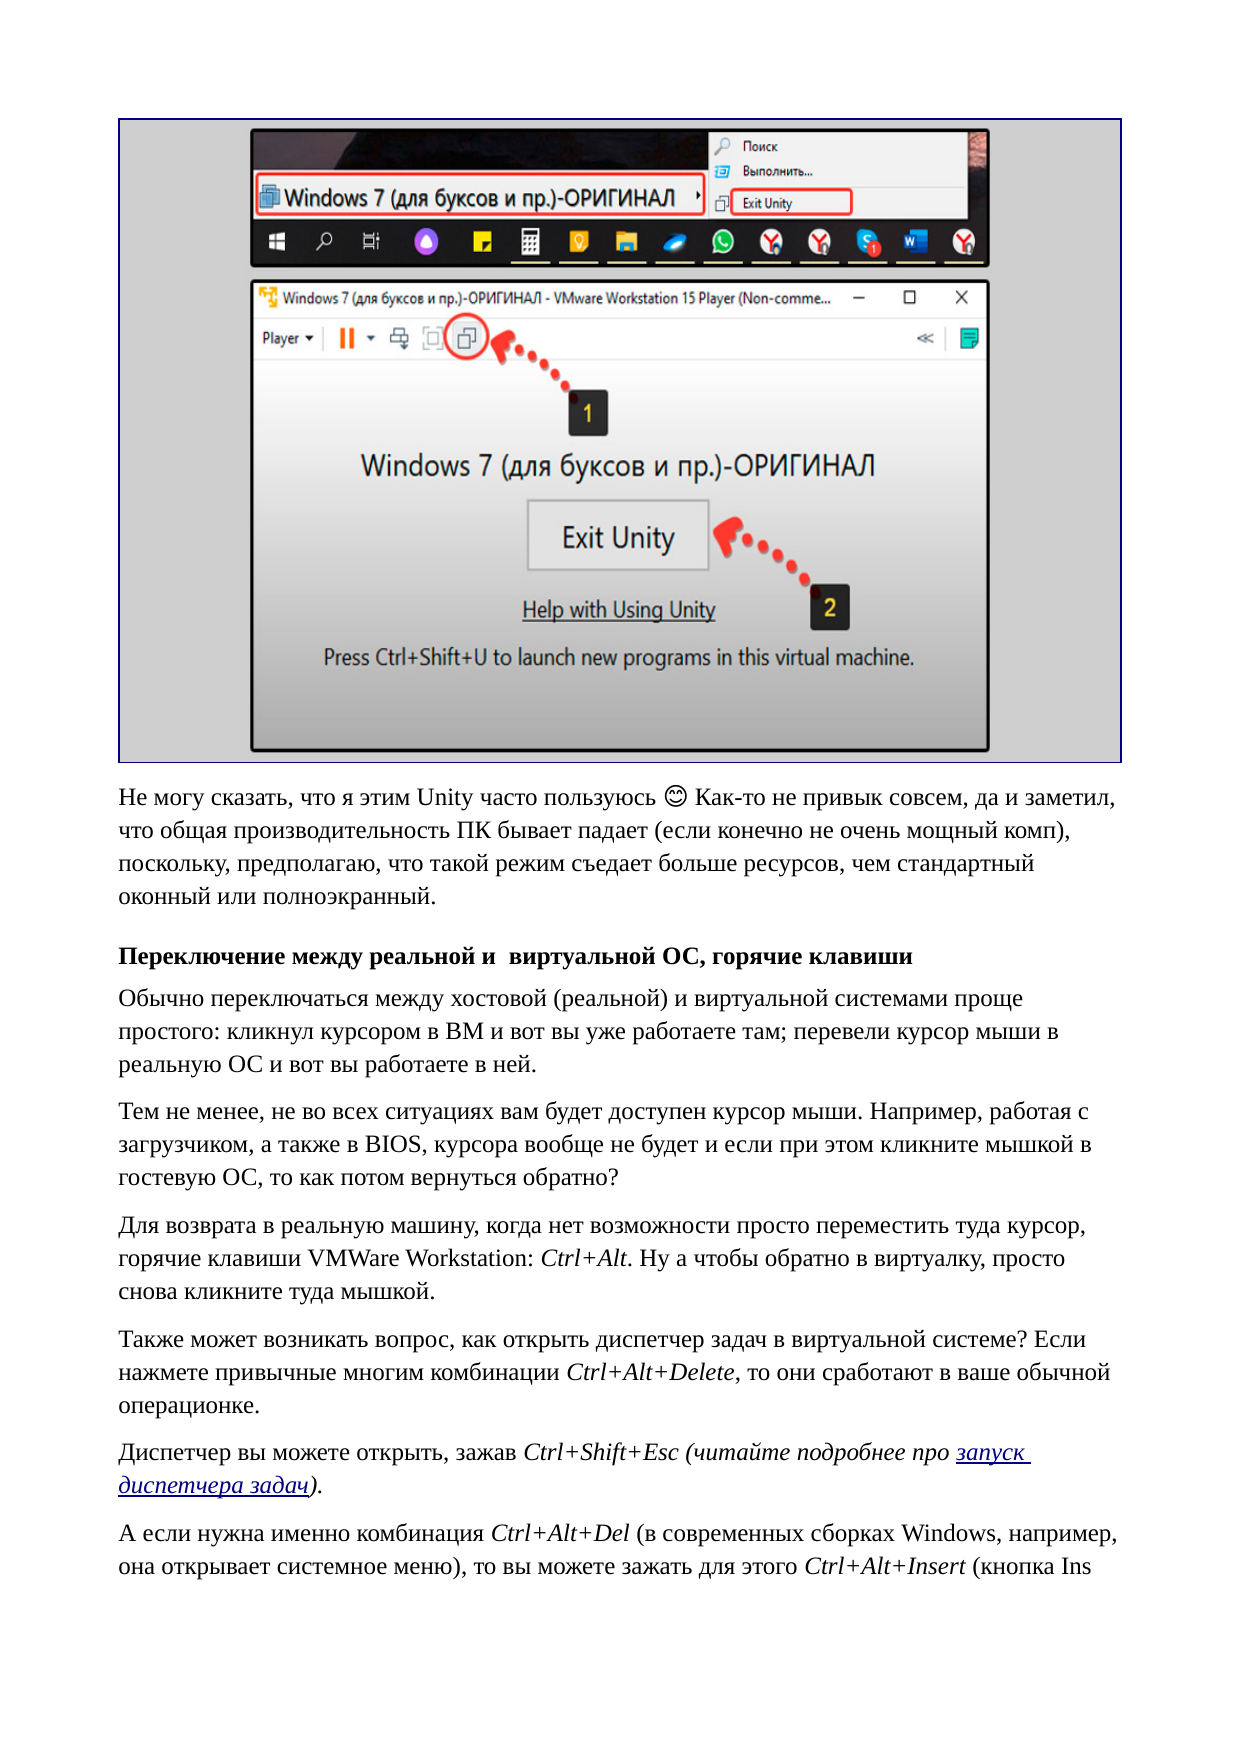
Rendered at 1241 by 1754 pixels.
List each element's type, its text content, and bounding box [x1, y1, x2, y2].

text Обычно переключаться между хостовой (реальной) и виртуальной системами проще простого: кликнул курсором в ВМ и вот вы уже работаете там; перевели курсор мыши в реальную ОС и вот вы работаете в ней. [118, 983, 1122, 1077]
text Диспетчер вы можете открыть, зажав Ctrl+Shift+Esc (читайте подробнее про запуск диспетчера задач). [118, 1437, 1122, 1499]
text Также может возникать вопрос, как открыть диспетчер задач в виртуальной системе? Если нажмете привычные многим комбинации Ctrl+Alt+Delete, то они сработают в ваше обычной операционке. [118, 1324, 1122, 1418]
text Тем не менее, не во всех ситуациях вам будет доступен курсор мыши. Например, работая с загрузчиком, а также в BIOS, курсора вообще не будет и если при этом кликните мышкой в гостевую ОС, то как потом вернуться обратно? [118, 1096, 1122, 1191]
text Для возврата в реальную машину, когда нет возможности просто переместить туда курсор, горячие клавиши VMWare Workstation: Ctrl+Alt. Ну а чтобы обратно в виртуалку, просто снова кликните туда мышкой. [118, 1210, 1122, 1305]
text А если нужна именно комбинация Ctrl+Alt+Del (в современных сборках Windows, например, она открывает системное меню), то вы можете зажать для этого Ctrl+Alt+Insert (кнопка Ins [118, 1518, 1122, 1580]
picture [120, 120, 1120, 762]
text Не могу сказать, что я этим Unity часто пользуюсь 😊 Как-то не привык совсем, да и заметил, что общая производительность ПК бывает падает (если конечно не очень мощный комп), поскольку, предполагаю, что такой режим съедает больше ресурсов, чем стандартный оконный или полноэкранный. [118, 782, 1122, 910]
subtitle Переключение между реальной и виртуальной ОС, горячие клавиши [118, 941, 1122, 970]
